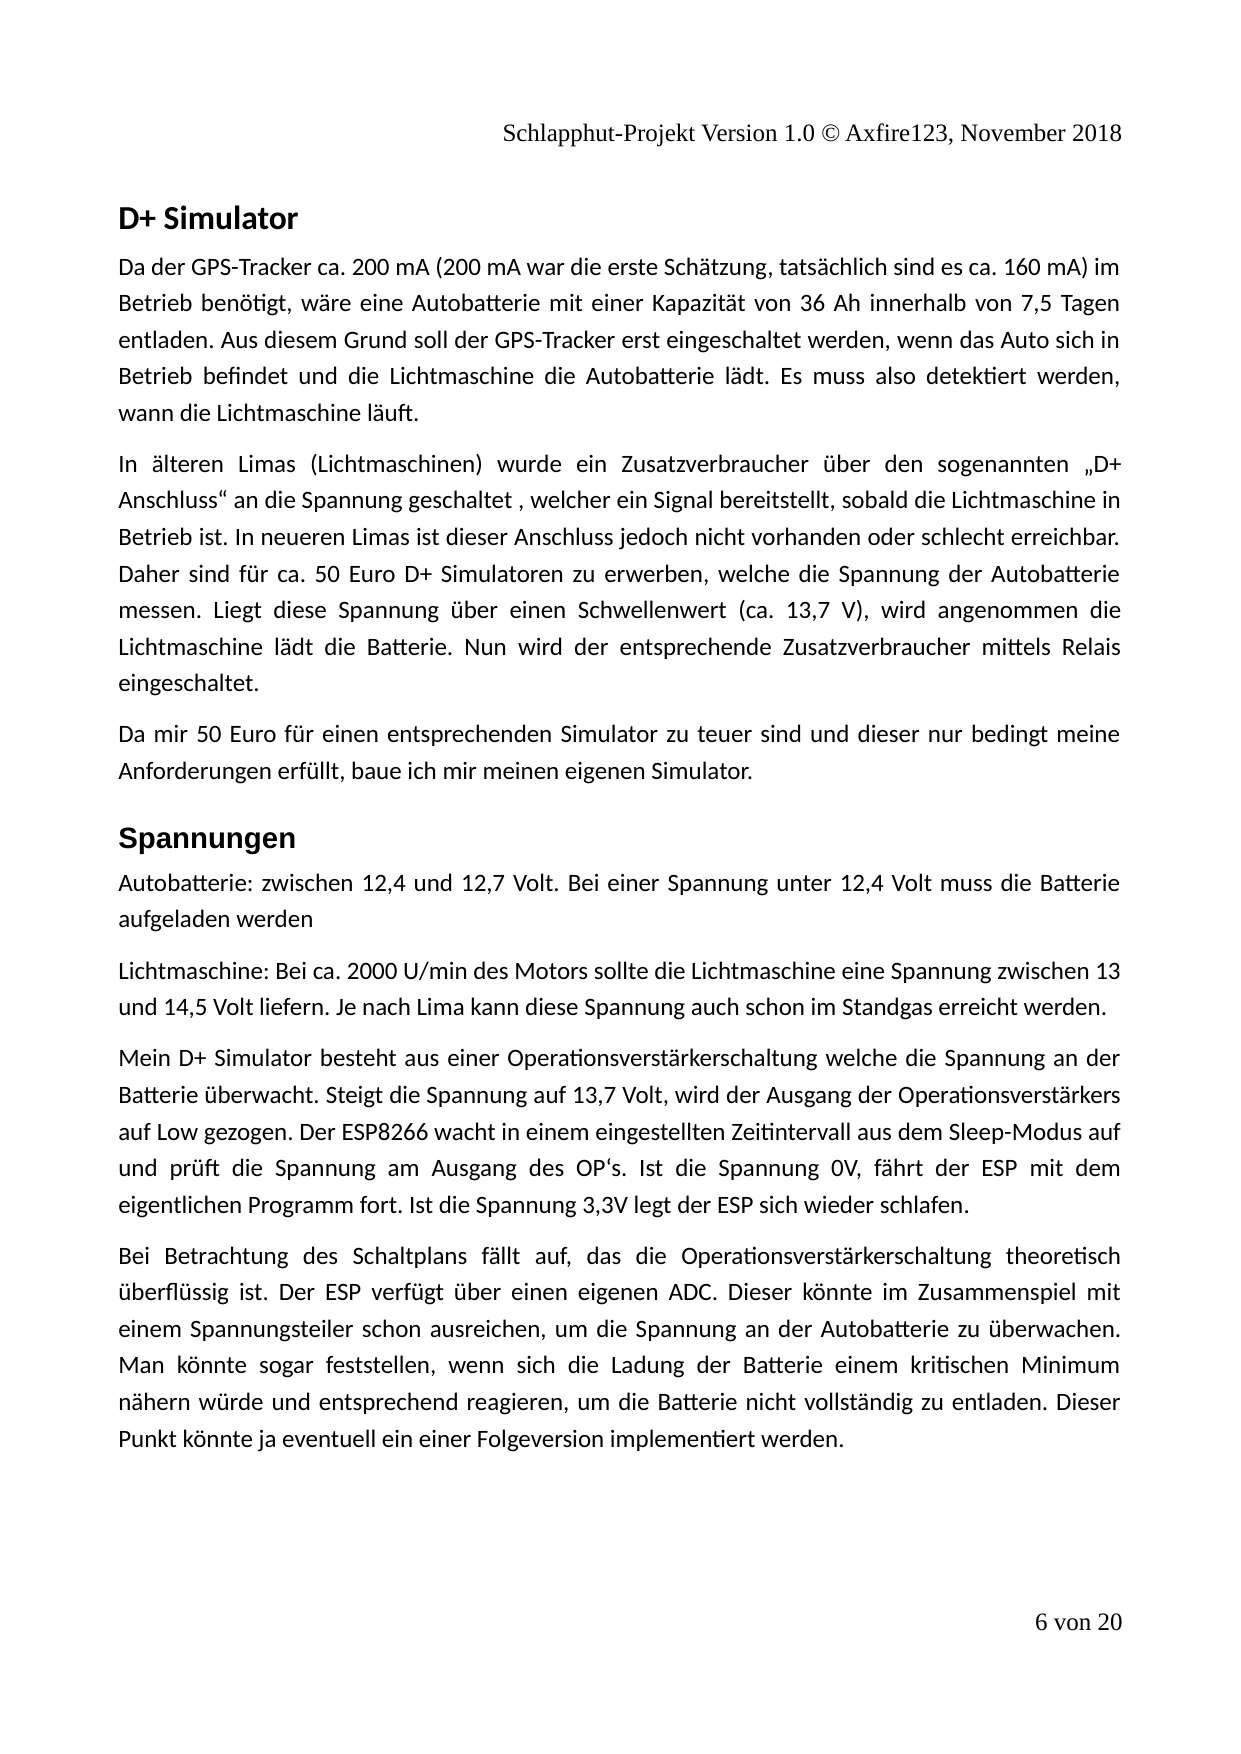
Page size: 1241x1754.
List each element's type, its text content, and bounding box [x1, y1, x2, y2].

text Autobatterie: zwischen 12,4 und 12,7 Volt. Bei einer Spannung unter 12,4 Volt muss die Batterie aufgeladen werden [118, 867, 1122, 934]
subtitle Spannungen [118, 821, 1122, 854]
text Lichtmaschine: Bei ca. 2000 U/min des Motors sollte die Lichtmaschine eine Spannung zwischen 13 und 14,5 Volt liefern. Je nach Lima kann diese Spannung auch schon im Standgas erreicht werden. [118, 955, 1122, 1022]
text Mein D+ Simulator besteht aus einer Operationsverstärkerschaltung welche die Spannung an der Batterie überwacht. Steigt die Spannung auf 13,7 Volt, wird der Ausgang der Operationsverstärkers auf Low gezogen. Der ESP8266 wacht in einem eingestellten Zeitintervall aus dem Sleep-Modus auf und prüft die Spannung am Ausgang des OP‘s. Ist die Spannung 0V, fährt der ESP mit dem eigentlichen Programm fort. Ist die Spannung 3,3V legt der ESP sich wieder schlafen. [118, 1042, 1122, 1219]
text Da mir 50 Euro für einen entsprechenden Simulator zu teuer sind und dieser nur bedingt meine Anforderungen erfüllt, baue ich mir meinen eigenen Simulator. [118, 718, 1122, 786]
text Bei Betrachtung des Schaltplans fällt auf, das die Operationsverstärkerschaltung theoretisch überflüssig ist. Der ESP verfügt über einen eigenen ADC. Dieser könnte im Zusammenspiel mit einem Spannungsteiler schon ausreichen, um die Spannung an der Autobatterie zu überwachen. Man könnte sogar feststellen, wenn sich die Ladung der Batterie einem kritischen Minimum nähern würde und entsprechend reagieren, um die Batterie nicht vollständig zu entladen. Dieser Punkt könnte ja eventuell ein einer Folgeversion implementiert werden. [118, 1240, 1122, 1453]
subtitle D+ Simulator [118, 197, 1122, 238]
text In älteren Limas (Lichtmaschinen) wurde ein Zusatzverbraucher über den sogenannten „D+ Anschluss“ an die Spannung geschaltet , welcher ein Signal bereitstellt, sobald die Lichtmaschine in Betrieb ist. In neueren Limas ist dieser Anschluss jedoch nicht vorhanden oder schlecht erreichbar. Daher sind für ca. 50 Euro D+ Simulatoren zu erwerben, welche die Spannung der Autobatterie messen. Liegt diese Spannung über einen Schwellenwert (ca. 13,7 V), wird angenommen die Lichtmaschine lädt die Batterie. Nun wird der entsprechende Zusatzverbraucher mittels Relais eingeschaltet. [118, 448, 1122, 698]
text Da der GPS-Tracker ca. 200 mA (200 mA war die erste Schätzung, tatsächlich sind es ca. 160 mA) im Betrieb benötigt, wäre eine Autobatterie mit einer Kapazität von 36 Ah innerhalb von 7,5 Tagen entladen. Aus diesem Grund soll der GPS-Tracker erst eingeschaltet werden, wenn das Auto sich in Betrieb befindet und die Lichtmaschine die Autobatterie lädt. Es muss also detektiert werden, wann die Lichtmaschine läuft. [118, 251, 1122, 427]
